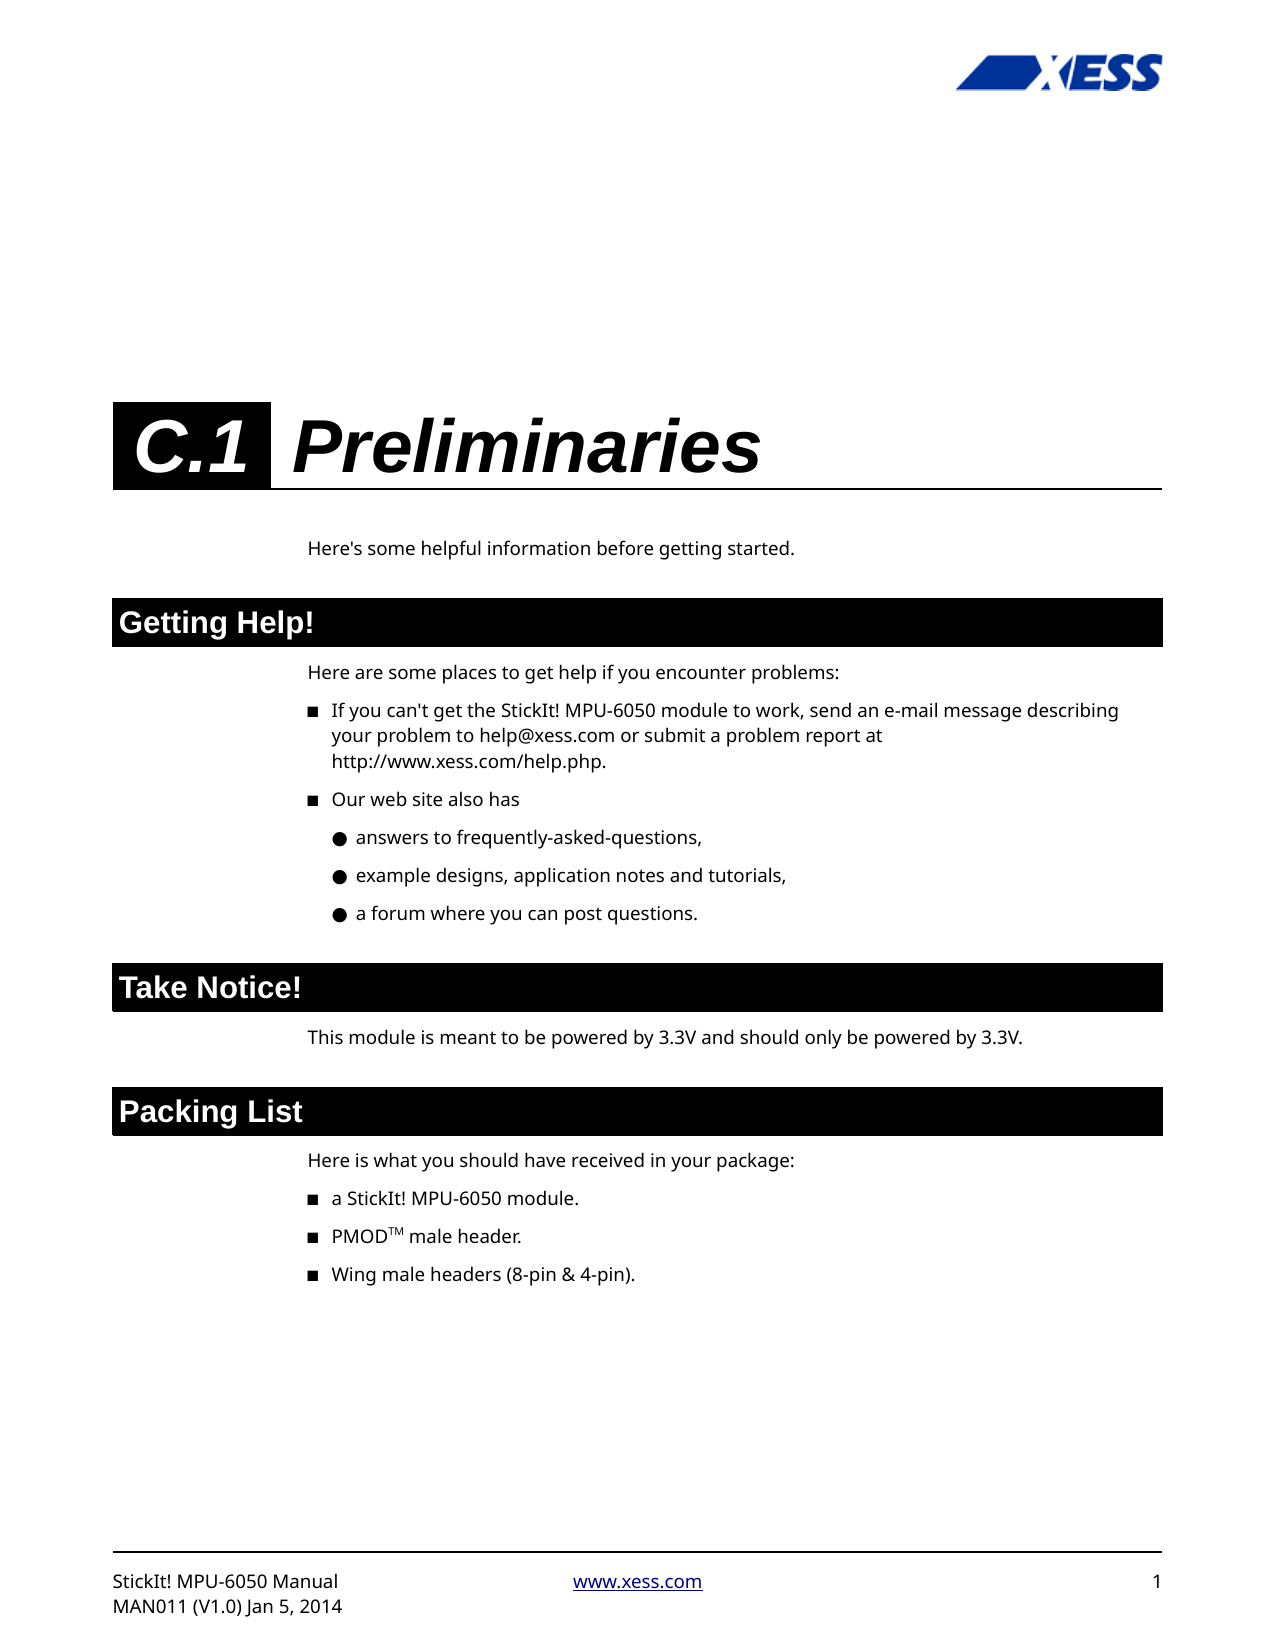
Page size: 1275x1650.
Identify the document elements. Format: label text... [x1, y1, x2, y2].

text Here's some helpful information before getting started. [307, 535, 1162, 561]
subtitle Take Notice! [114, 964, 1162, 1011]
list answers to frequently-asked-questions, [331, 824, 1162, 850]
list If you can't get the StickIt! MPU-6050 module to work, send an e-mail message describing your problem to help@xess.com or submit a problem report at http://www.xess.com/help.php. [307, 697, 1162, 774]
list Our web site also has [307, 786, 1162, 812]
list example designs, application notes and tutorials, [331, 862, 1162, 888]
picture [955, 54, 1163, 91]
text Here are some places to get help if you encounter problems: [307, 659, 1162, 684]
text Here is what you should have received in your package: [307, 1148, 1162, 1173]
subtitle Preliminaries [271, 402, 1162, 488]
text This module is meant to be powered by 3.3V and should only be powered by 3.3V. [307, 1024, 1162, 1049]
list PMODTM male header. [307, 1224, 1162, 1249]
subtitle Packing List [114, 1088, 1162, 1135]
list a StickIt! MPU-6050 module. [307, 1186, 1162, 1211]
list Wing male headers (8-pin & 4-pin). [307, 1262, 1162, 1287]
subtitle Getting Help! [114, 599, 1162, 646]
list a forum where you can post questions. [331, 900, 1162, 926]
